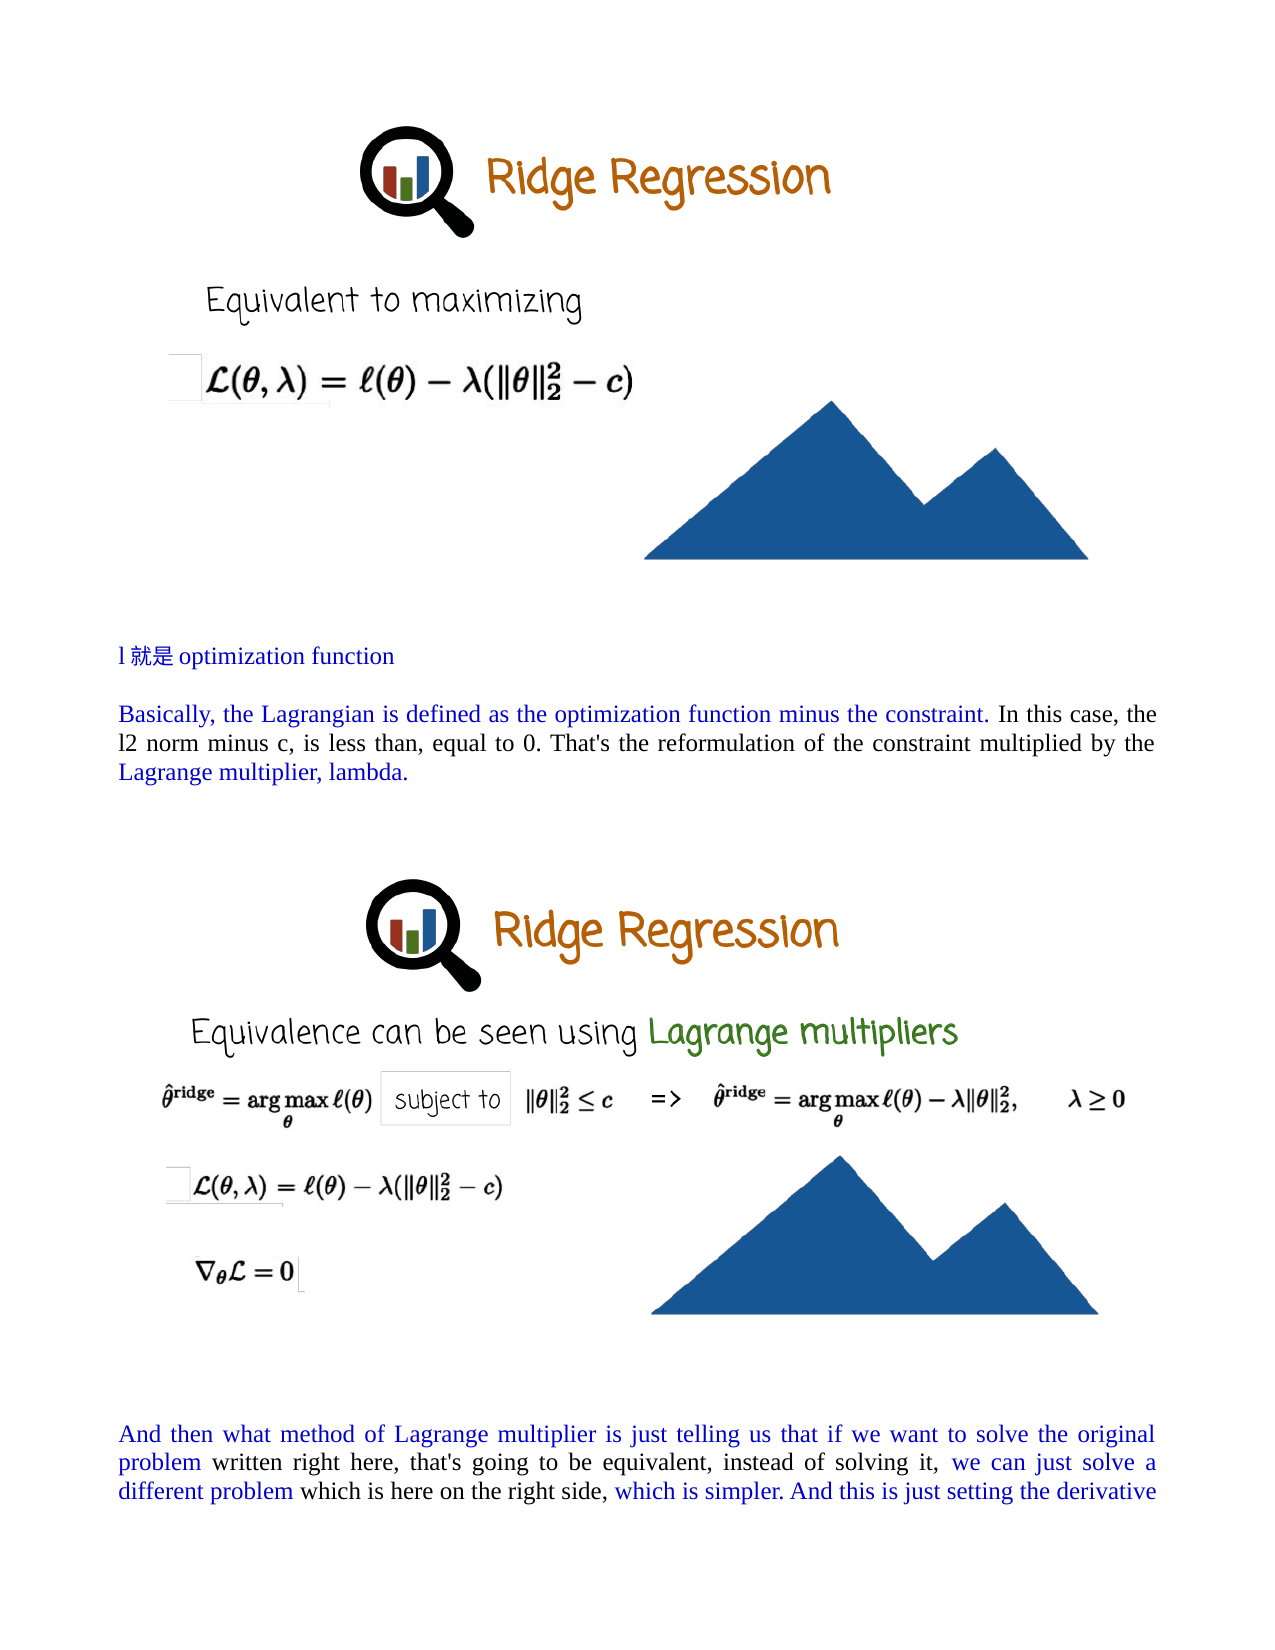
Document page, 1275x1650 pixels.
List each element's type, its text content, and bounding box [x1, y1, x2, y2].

picture [118, 118, 1157, 582]
text l就是 optimization function [118, 639, 1157, 670]
picture [118, 871, 1157, 1333]
text And then what method of Lagrange multiplier is just telling us that if we want to solve the original problem written right here, that's going to be equivalent, instead of solving it, we can just solve a different problem which is here on the right side, which is simpler. And this is just setting the derivative [118, 1419, 1157, 1505]
text Basically, the Lagrangian is defined as the optimization function minus the constraint. In this case, the l2 norm minus c, is less than, equal to 0. That's the reformulation of the constraint multiplied by the Lagrange multiplier, lambda. [118, 699, 1157, 785]
